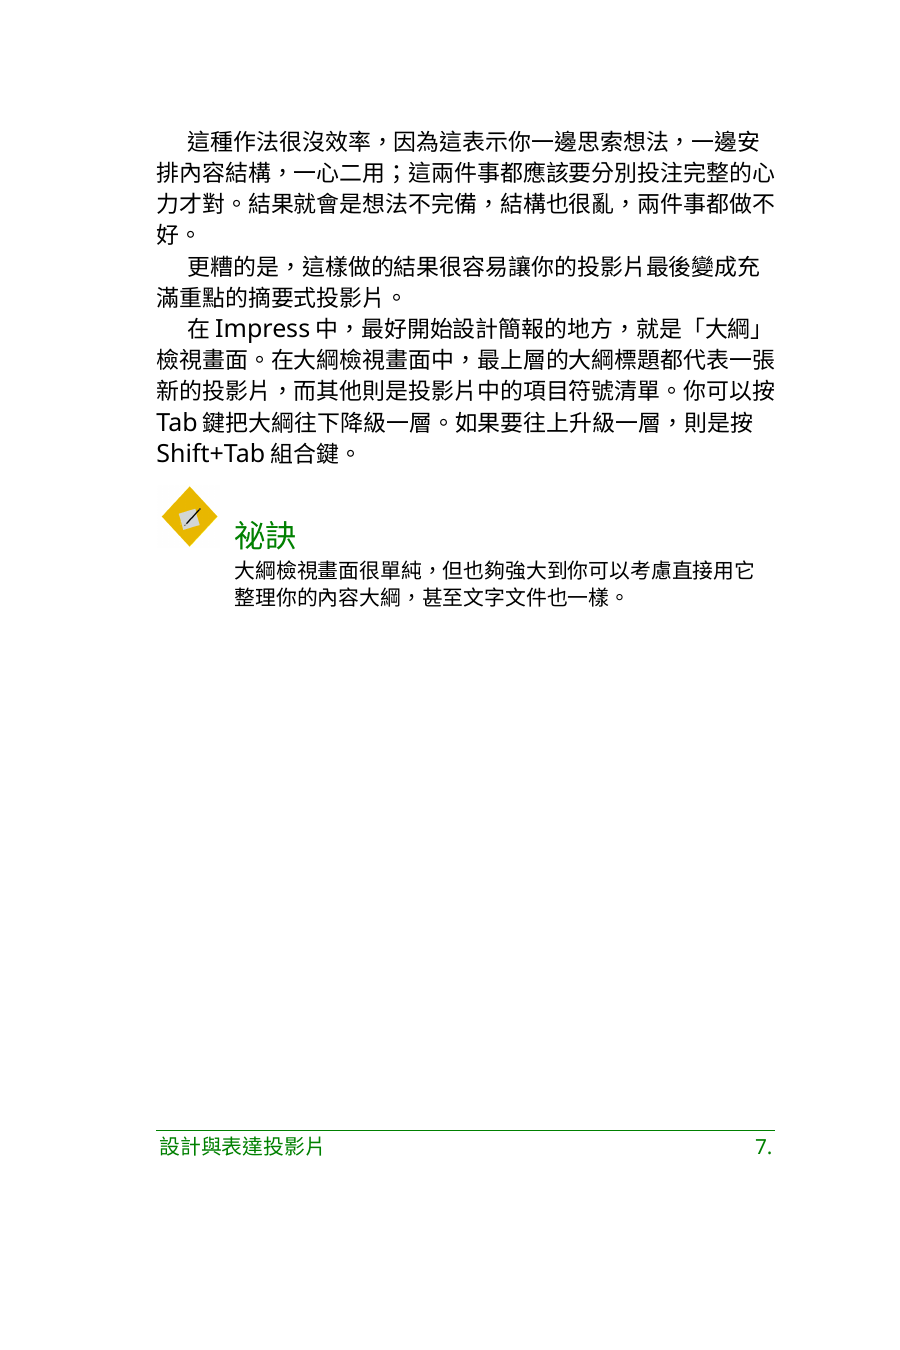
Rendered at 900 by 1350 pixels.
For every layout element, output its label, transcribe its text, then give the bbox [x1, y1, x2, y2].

picture [157, 485, 220, 548]
text 在Impress中，最好開始設計簡報的地方，就是「大綱」檢視畫面。在大綱檢視畫面中，最上層的大綱標題都代表一張新的投影片，而其他則是投影片中的項目符號清單。你可以按Tab鍵把大綱往下降級一層。如果要往上升級一層，則是按Shift+Tab組合鍵。 [156, 312, 775, 469]
text 大綱檢視畫面很單純，但也夠強大到你可以考慮直接用它整理你的內容大綱，甚至文字文件也一樣。 [234, 557, 775, 611]
text 更糟的是，這樣做的結果很容易讓你的投影片最後變成充滿重點的摘要式投影片。 [156, 250, 775, 312]
list 祕訣 [156, 484, 775, 557]
text 這種作法很沒效率，因為這表示你一邊思索想法，一邊安排內容結構，一心二用；這兩件事都應該要分別投注完整的心力才對。結果就會是想法不完備，結構也很亂，兩件事都做不好。 [156, 125, 775, 250]
